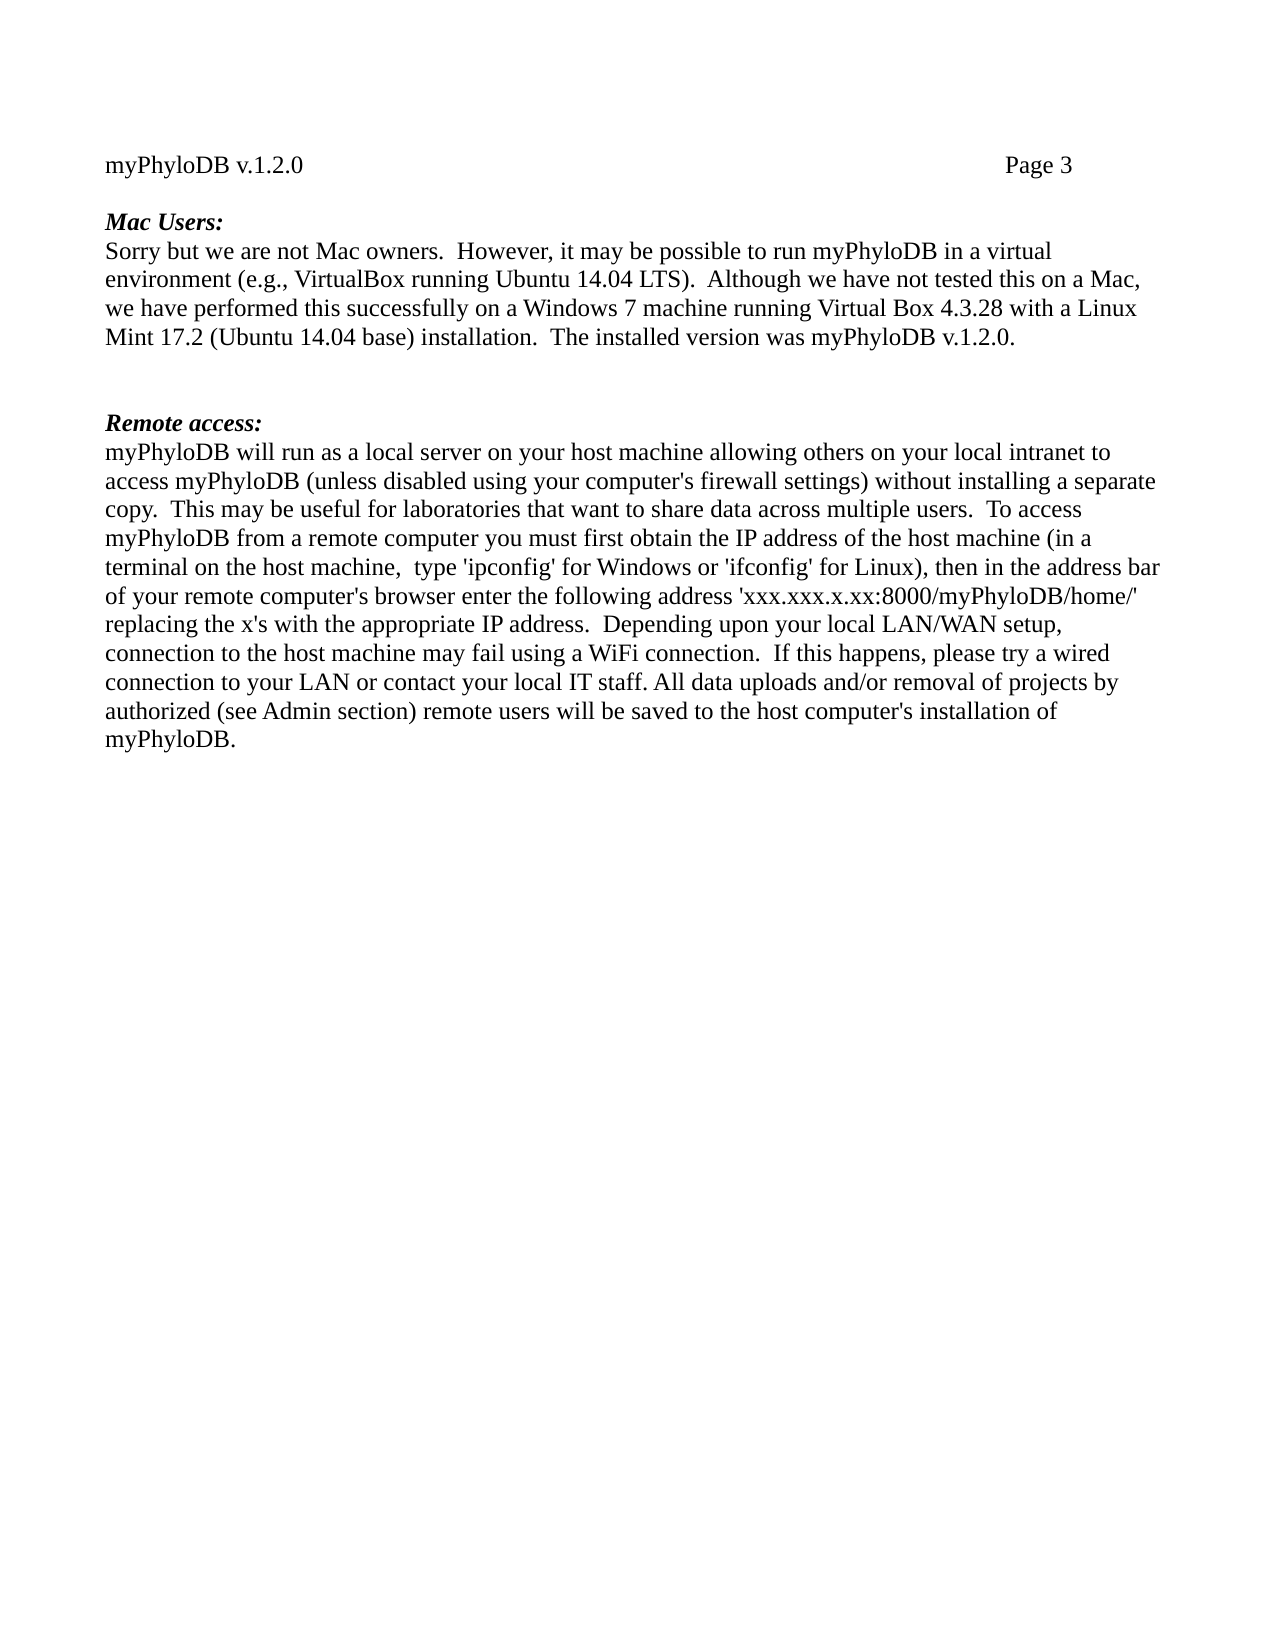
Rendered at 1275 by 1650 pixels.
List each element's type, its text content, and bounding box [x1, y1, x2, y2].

text Remote access: [105, 408, 1170, 437]
text myPhyloDB will run as a local server on your host machine allowing others on your local intranet to access myPhyloDB (unless disabled using your computer's firewall settings) without installing a separate copy. This may be useful for laboratories that want to share data across multiple users. To access myPhyloDB from a remote computer you must first obtain the IP address of the host machine (in a terminal on the host machine, type 'ipconfig' for Windows or 'ifconfig' for Linux), then in the address bar of your remote computer's browser enter the following address 'xxx.xxx.x.xx:8000/myPhyloDB/home/' replacing the x's with the appropriate IP address. Depending upon your local LAN/WAN setup, connection to the host machine may fail using a WiFi connection. If this happens, please try a wired connection to your LAN or contact your local IT staff. All data uploads and/or removal of projects by authorized (see Admin section) remote users will be saved to the host computer's installation of myPhyloDB. [105, 437, 1170, 753]
text Mac Users: [105, 207, 1170, 236]
text Sorry but we are not Mac owners. However, it may be possible to run myPhyloDB in a virtual environment (e.g., VirtualBox running Ubuntu 14.04 LTS). Although we have not tested this on a Mac, we have performed this successfully on a Windows 7 machine running Virtual Box 4.3.28 with a Linux Mint 17.2 (Ubuntu 14.04 base) installation. The installed version was myPhyloDB v.1.2.0. [105, 236, 1170, 351]
